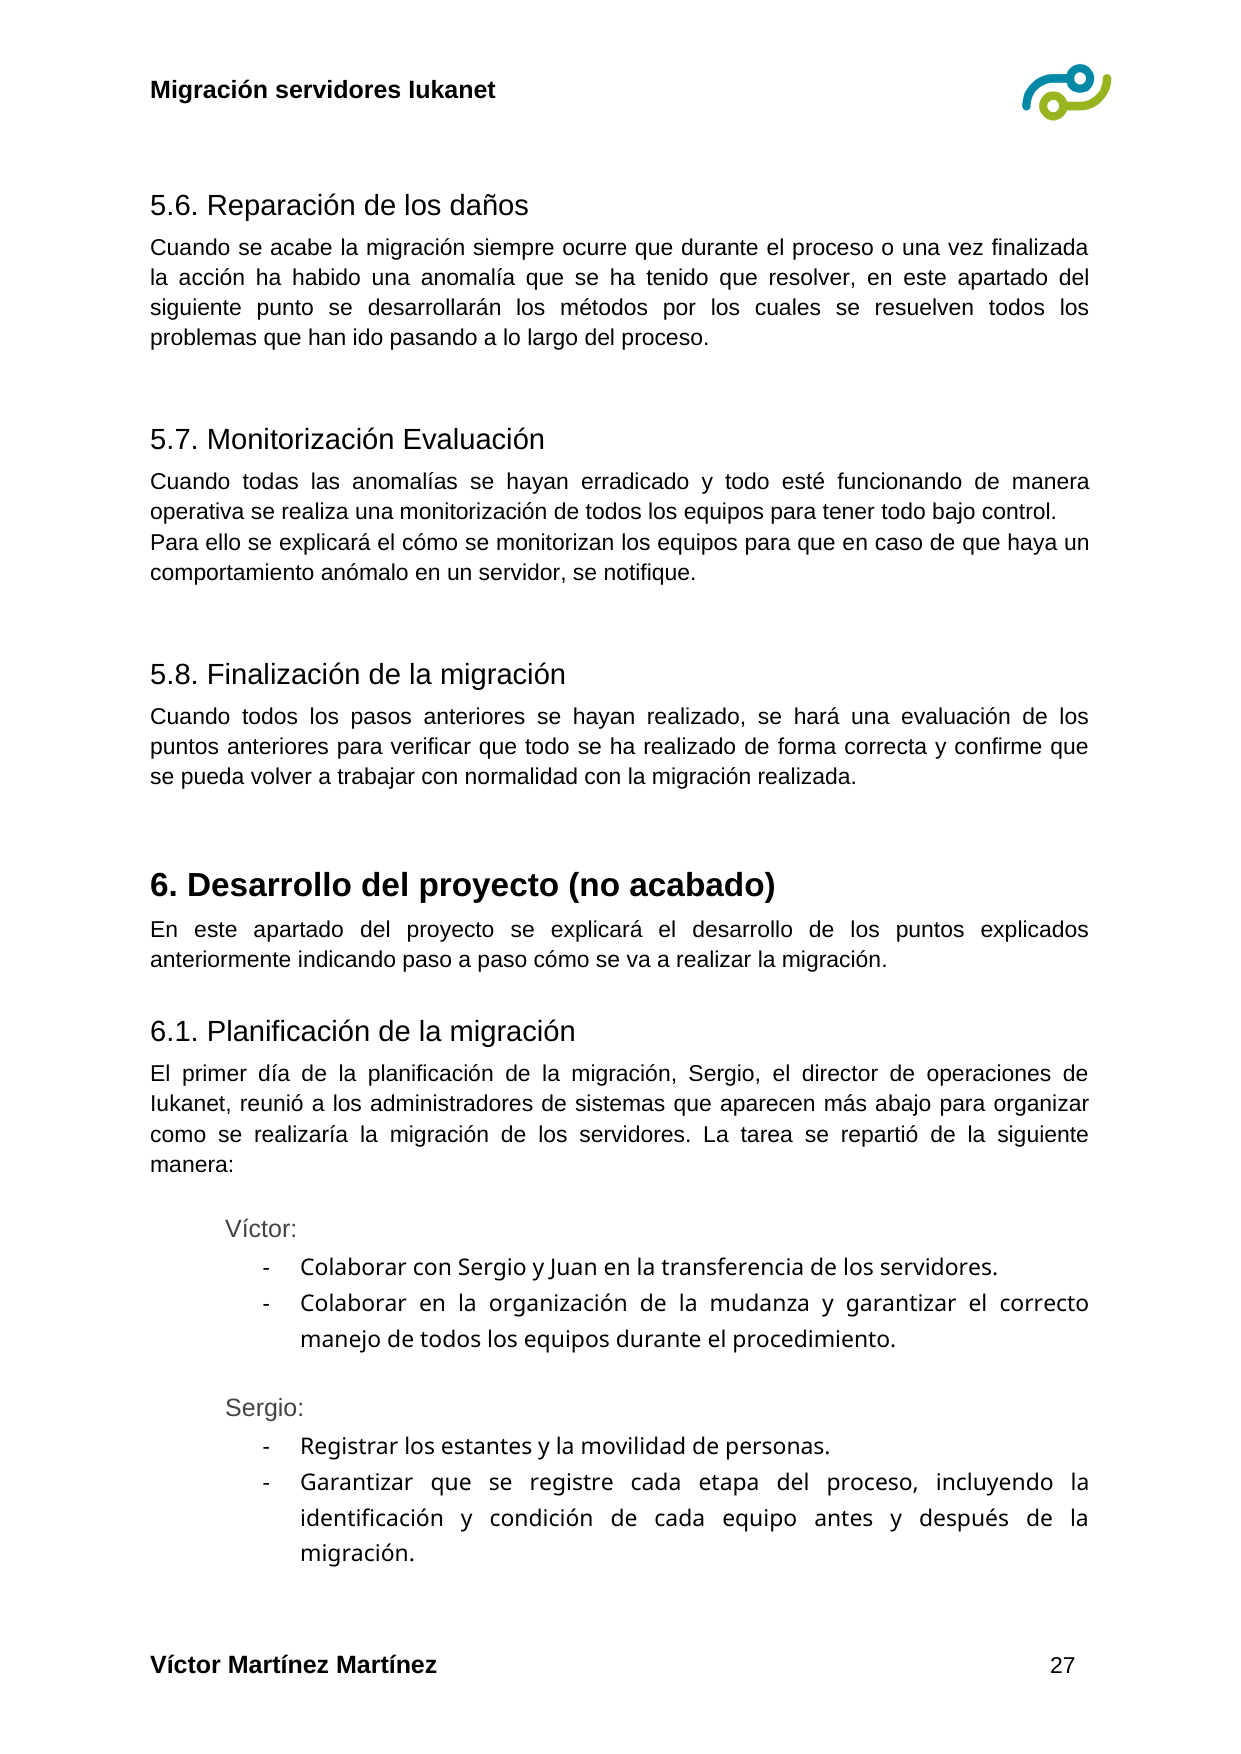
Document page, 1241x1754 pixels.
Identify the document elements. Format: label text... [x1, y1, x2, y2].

text Cuando todas las anomalías se hayan erradicado y todo esté funcionando de manera operativa se realiza una monitorización de todos los equipos para tener todo bajo control. [150, 468, 1090, 525]
list Colaborar con Sergio y Juan en la transferencia de los servidores. [262, 1251, 1090, 1283]
text Para ello se explicará el cómo se monitorizan los equipos para que en caso de que haya un comportamiento anómalo en un servidor, se notifique. [150, 528, 1090, 585]
subtitle Víctor: [150, 1214, 1090, 1243]
text Cuando todos los pasos anteriores se hayan realizado, se hará una evaluación de los puntos anteriores para verificar que todo se ha realizado de forma correcta y confirme que se pueda volver a trabajar con normalidad con la migración realizada. [150, 703, 1090, 789]
subtitle 5.7. Monitorización Evaluación [150, 422, 1090, 456]
subtitle 6. Desarrollo del proyecto (no acabado) [150, 865, 1090, 904]
subtitle 5.8. Finalización de la migración [150, 657, 1090, 690]
subtitle Sergio: [150, 1392, 1090, 1421]
list Registrar los estantes y la movilidad de personas. [262, 1429, 1090, 1461]
text Cuando se acabe la migración siempre ocurre que durante el proceso o una vez finalizada la acción ha habido una anomalía que se ha tenido que resolver, en este apartado del siguiente punto se desarrollarán los métodos por los cuales se resuelven todos los problemas que han ido pasando a lo largo del proceso. [150, 233, 1090, 351]
text El primer día de la planificación de la migración, Sergio, el director de operaciones de Iukanet, reunió a los administradores de sistemas que aparecen más abajo para organizar como se realizaría la migración de los servidores. La tarea se repartió de la siguiente manera: [150, 1060, 1090, 1177]
list Colaborar en la organización de la mudanza y garantizar el correcto manejo de todos los equipos durante el procedimiento. [262, 1287, 1090, 1354]
text En este apartado del proyecto se explicará el desarrollo de los puntos explicados anteriormente indicando paso a paso cómo se va a realizar la migración. [150, 916, 1090, 973]
picture [1018, 59, 1034, 122]
list Garantizar que se registre cada etapa del proceso, incluyendo la identificación y condición de cada equipo antes y después de la migración. [262, 1466, 1090, 1569]
subtitle 5.6. Reparación de los daños [150, 187, 1090, 221]
subtitle 6.1. Planificación de la migración [150, 1014, 1090, 1048]
